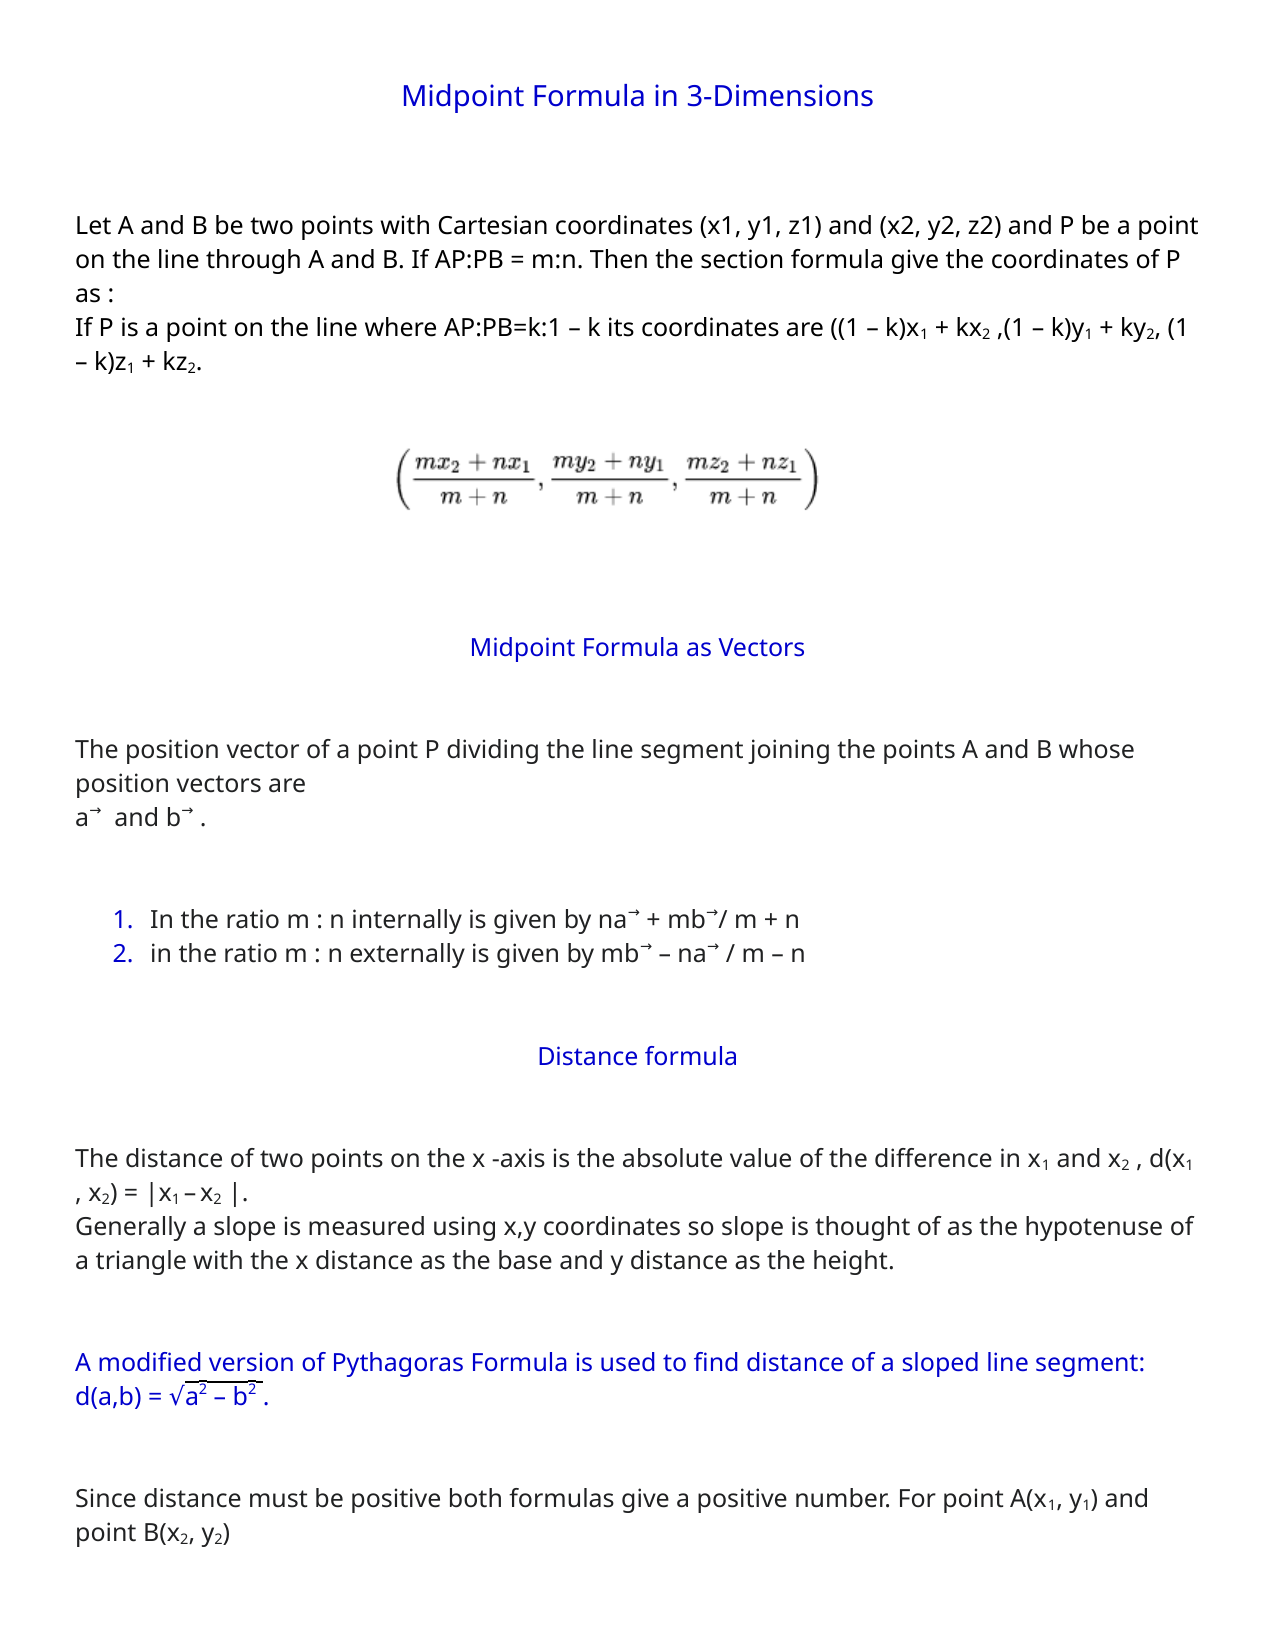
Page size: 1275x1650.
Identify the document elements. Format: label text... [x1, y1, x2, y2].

text The distance of two points on the x -axis is the absolute value of the difference in x1 and x2 , d(x1 , x2) = |x1 – x2 |. [75, 1140, 1200, 1208]
picture [388, 437, 873, 528]
text Distance formula [75, 1038, 1200, 1072]
text A modified version of Pythagoras Formula is used to find distance of a sloped line segment: d(a,b) = √a2 – b2 . [75, 1345, 1200, 1413]
text Let A and B be two points with Cartesian coordinates (x1, y1, z1) and (x2, y2, z2) and P be a point on the line through A and B. If AP:PB = m:n. Then the section formula give the coordinates of P as : If P is a point on the line where AP:PB=k:1 – k its coordinates are ((1 – k)x1 + kx2 ,(1 – k)y1 + ky2, (1 – k)z1 + kz2. [75, 208, 1200, 378]
text Generally a slope is measured using x,y coordinates so slope is thought of as the hypotenuse of a triangle with the x distance as the base and y distance as the height. [75, 1208, 1200, 1277]
list in the ratio m : n externally is given by mb→ – na→ / m – n [112, 936, 1200, 1004]
list In the ratio m : n internally is given by na→ + mb→/ m + n [112, 902, 1200, 936]
text Midpoint Formula as Vectors [75, 629, 1200, 663]
text Midpoint Formula in 3-Dimensions [75, 75, 1200, 115]
text Since distance must be positive both formulas give a positive number. For point A(x1, y1) and point B(x2, y2) [75, 1481, 1200, 1549]
text The position vector of a point P dividing the line segment joining the points A and B whose position vectors are a→ and b→ . [75, 732, 1200, 834]
